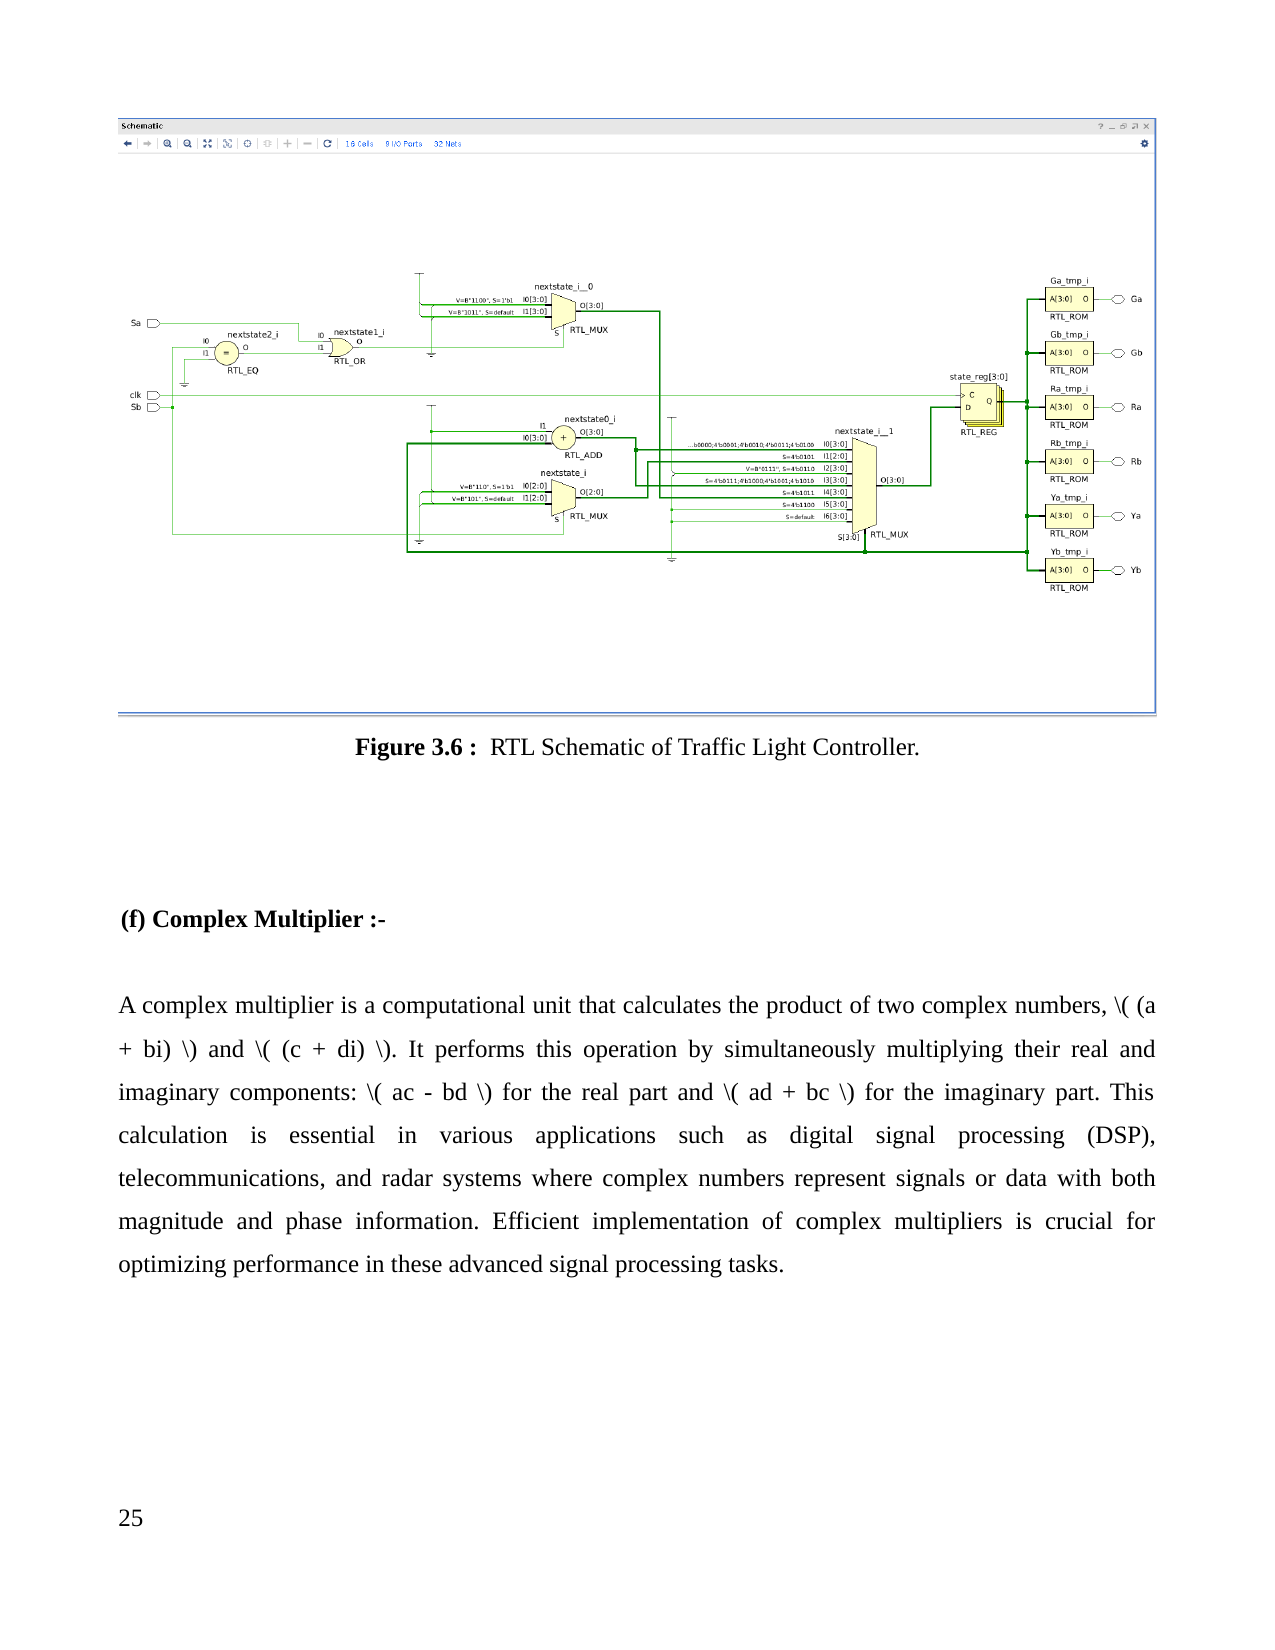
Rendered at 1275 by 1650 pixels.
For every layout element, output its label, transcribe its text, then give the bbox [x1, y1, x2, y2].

picture [118, 118, 1157, 718]
text A complex multiplier is a computational unit that calculates the product of two complex numbers, \( (a + bi) \) and \( (c + di) \). It performs this operation by simultaneously multiplying their real and imaginary components: \( ac - bd \) for the real part and \( ad + bc \) for the imaginary part. This calculation is essential in various applications such as digital signal processing (DSP), telecommunications, and radar systems where complex numbers represent signals or data with both magnitude and phase information. Efficient implementation of complex multipliers is crucial for optimizing performance in these advanced signal processing tasks. [118, 991, 1157, 1278]
text (f) Complex Multiplier :- [118, 904, 1157, 933]
text Figure 3.6 : RTL Schematic of Traffic Light Controller. [118, 718, 1157, 761]
